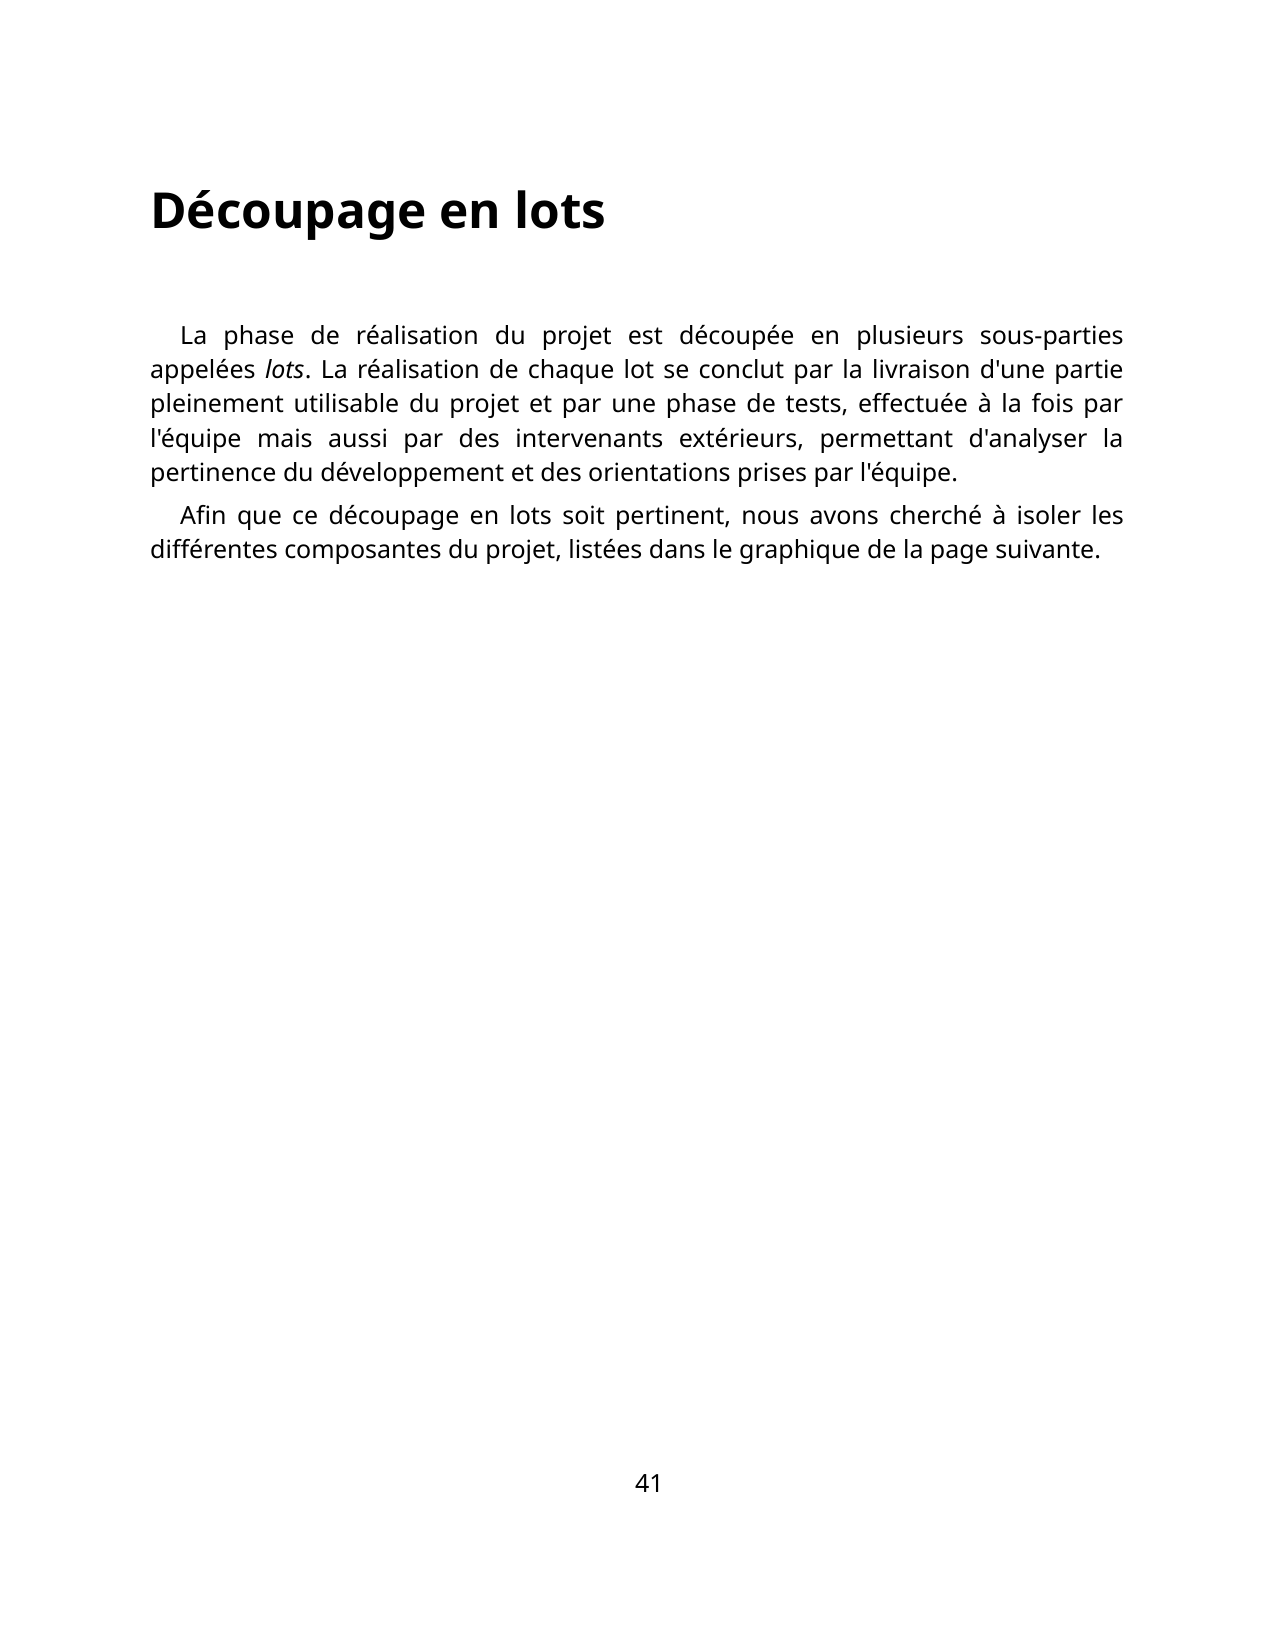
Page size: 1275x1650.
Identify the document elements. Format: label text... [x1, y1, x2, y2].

text La phase de réalisation du projet est découpée en plusieurs sous-parties appelées lots. La réalisation de chaque lot se conclut par la livraison d'une partie pleinement utilisable du projet et par une phase de tests, effectuée à la fois par l'équipe mais aussi par des intervenants extérieurs, permettant d'analyser la pertinence du développement et des orientations prises par l'équipe. [150, 318, 1125, 488]
subtitle Découpage en lots [150, 176, 1125, 243]
text Afin que ce découpage en lots soit pertinent, nous avons cherché à isoler les différentes composantes du projet, listées dans le graphique de la page suivante. [150, 497, 1125, 565]
